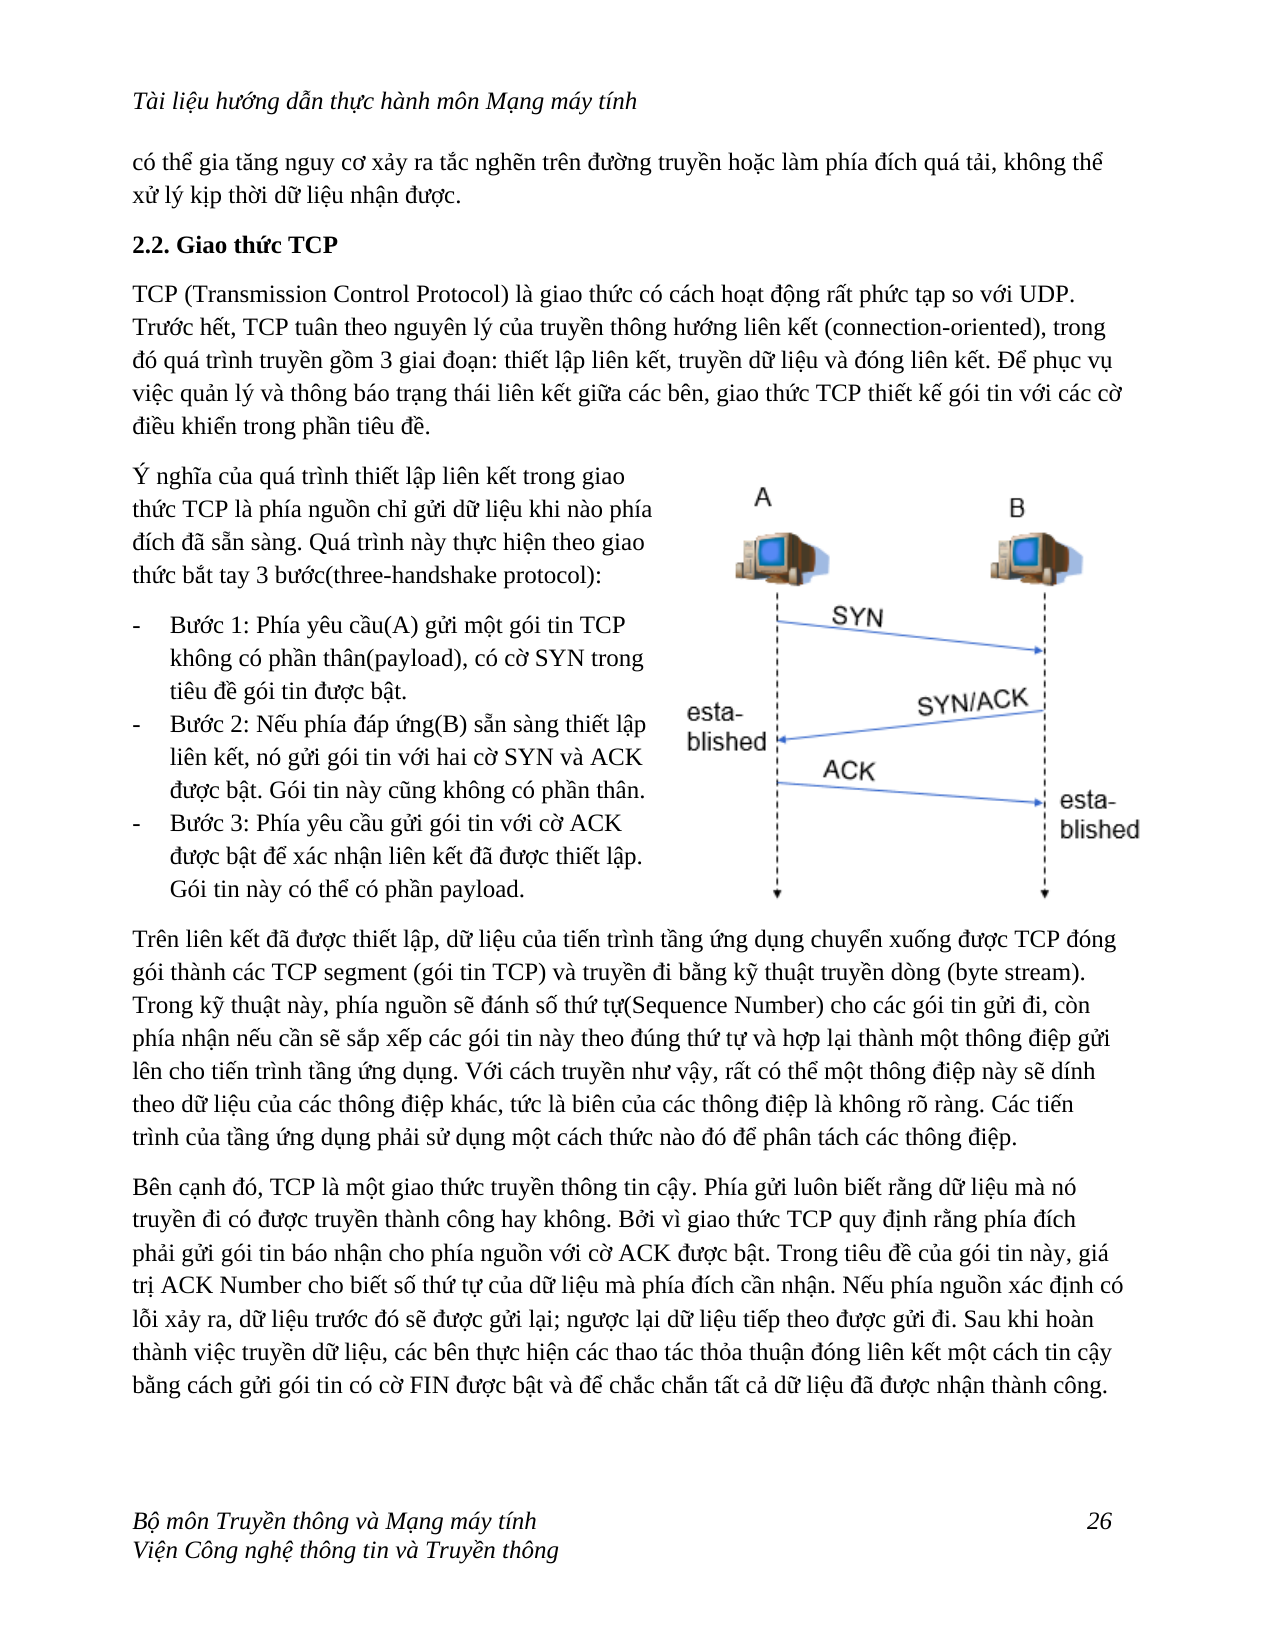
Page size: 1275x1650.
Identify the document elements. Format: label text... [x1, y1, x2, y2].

text TCP (Transmission Control Protocol) là giao thức có cách hoạt động rất phức tạp so với UDP. Trước hết, TCP tuân theo nguyên lý của truyền thông hướng liên kết (connection-oriented), trong đó quá trình truyền gồm 3 giai đoạn: thiết lập liên kết, truyền dữ liệu và đóng liên kết. Để phục vụ việc quản lý và thông báo trạng thái liên kết giữa các bên, giao thức TCP thiết kế gói tin với các cờ điều khiển trong phần tiêu đề. [132, 279, 1125, 440]
list Bước 1: Phía yêu cầu(A) gửi một gói tin TCP không có phần thân(payload), có cờ SYN trong tiêu đề gói tin được bật. [132, 610, 675, 705]
list Bước 3: Phía yêu cầu gửi gói tin với cờ ACK được bật để xác nhận liên kết đã được thiết lập. Gói tin này có thể có phần payload. [132, 808, 675, 903]
text 2.2. Giao thức TCP [132, 230, 1125, 258]
text có thể gia tăng nguy cơ xảy ra tắc nghẽn trên đường truyền hoặc làm phía đích quá tải, không thể xử lý kịp thời dữ liệu nhận được. [132, 147, 1125, 209]
text Trên liên kết đã được thiết lập, dữ liệu của tiến trình tầng ứng dụng chuyển xuống được TCP đóng gói thành các TCP segment (gói tin TCP) và truyền đi bằng kỹ thuật truyền dòng (byte stream). Trong kỹ thuật này, phía nguồn sẽ đánh số thứ tự(Sequence Number) cho các gói tin gửi đi, còn phía nhận nếu cần sẽ sắp xếp các gói tin này theo đúng thứ tự và hợp lại thành một thông điệp gửi lên cho tiến trình tầng ứng dụng. Với cách truyền như vậy, rất có thể một thông điệp này sẽ dính theo dữ liệu của các thông điệp khác, tức là biên của các thông điệp là không rõ ràng. Các tiến trình của tầng ứng dụng phải sử dụng một cách thức nào đó để phân tách các thông điệp. [132, 924, 1125, 1151]
list Bước 2: Nếu phía đáp ứng(B) sẵn sàng thiết lập liên kết, nó gửi gói tin với hai cờ SYN và ACK được bật. Gói tin này cũng không có phần thân. [132, 709, 675, 804]
text Ý nghĩa của quá trình thiết lập liên kết trong giao thức TCP là phía nguồn chỉ gửi dữ liệu khi nào phía đích đã sẵn sàng. Quá trình này thực hiện theo giao thức bắt tay 3 bước(three-handshake protocol): [132, 461, 1125, 589]
text Bên cạnh đó, TCP là một giao thức truyền thông tin cậy. Phía gửi luôn biết rằng dữ liệu mà nó truyền đi có được truyền thành công hay không. Bởi vì giao thức TCP quy định rằng phía đích phải gửi gói tin báo nhận cho phía nguồn với cờ ACK được bật. Trong tiêu đề của gói tin này, giá trị ACK Number cho biết số thứ tự của dữ liệu mà phía đích cần nhận. Nếu phía nguồn xác định có lỗi xảy ra, dữ liệu trước đó sẽ được gửi lại; ngược lại dữ liệu tiếp theo được gửi đi. Sau khi hoàn thành việc truyền dữ liệu, các bên thực hiện các thao tác thỏa thuận đóng liên kết một cách tin cậy bằng cách gửi gói tin có cờ FIN được bật và để chắc chắn tất cả dữ liệu đã được nhận thành công. [132, 1172, 1125, 1398]
picture [675, 475, 1146, 906]
